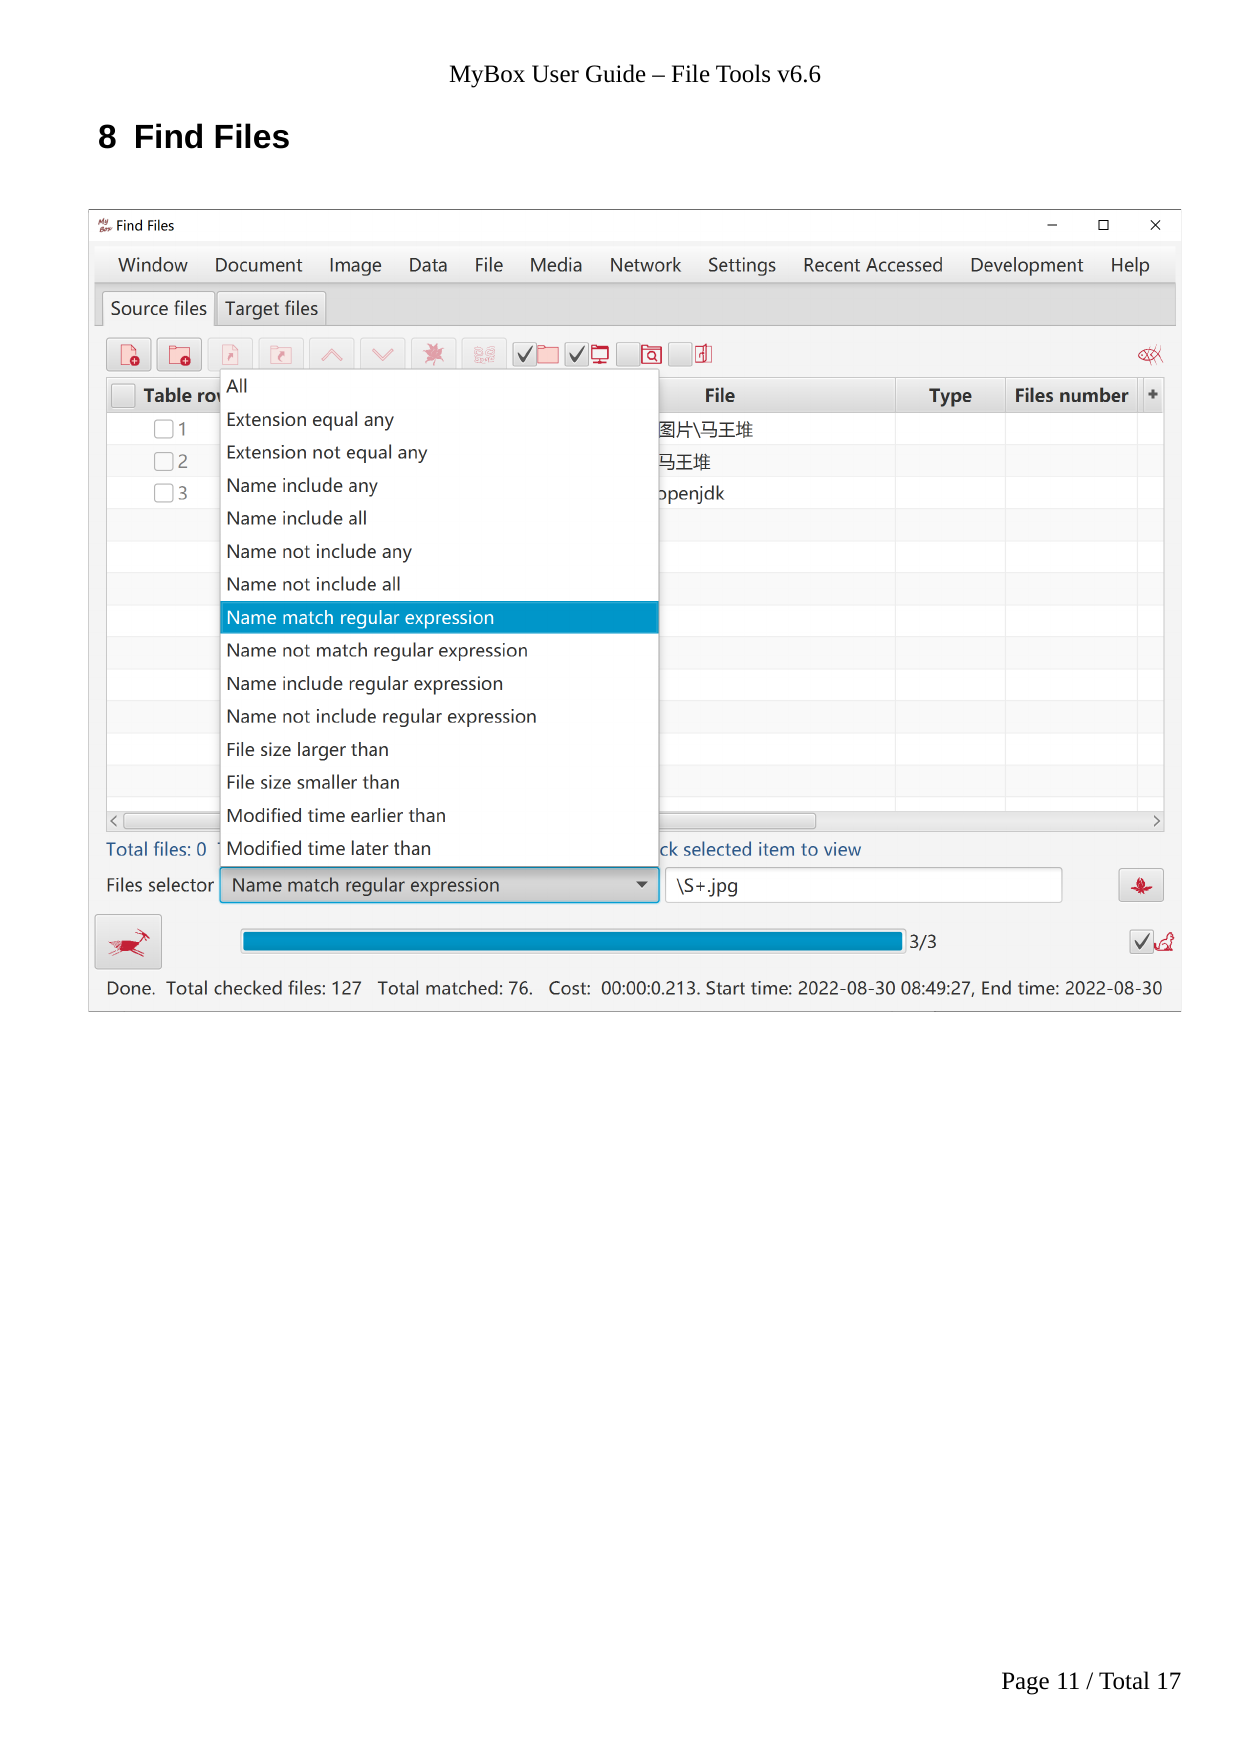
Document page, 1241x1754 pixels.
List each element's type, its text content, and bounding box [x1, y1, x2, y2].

subtitle Find Files [88, 117, 1181, 156]
picture [88, 209, 1182, 1012]
